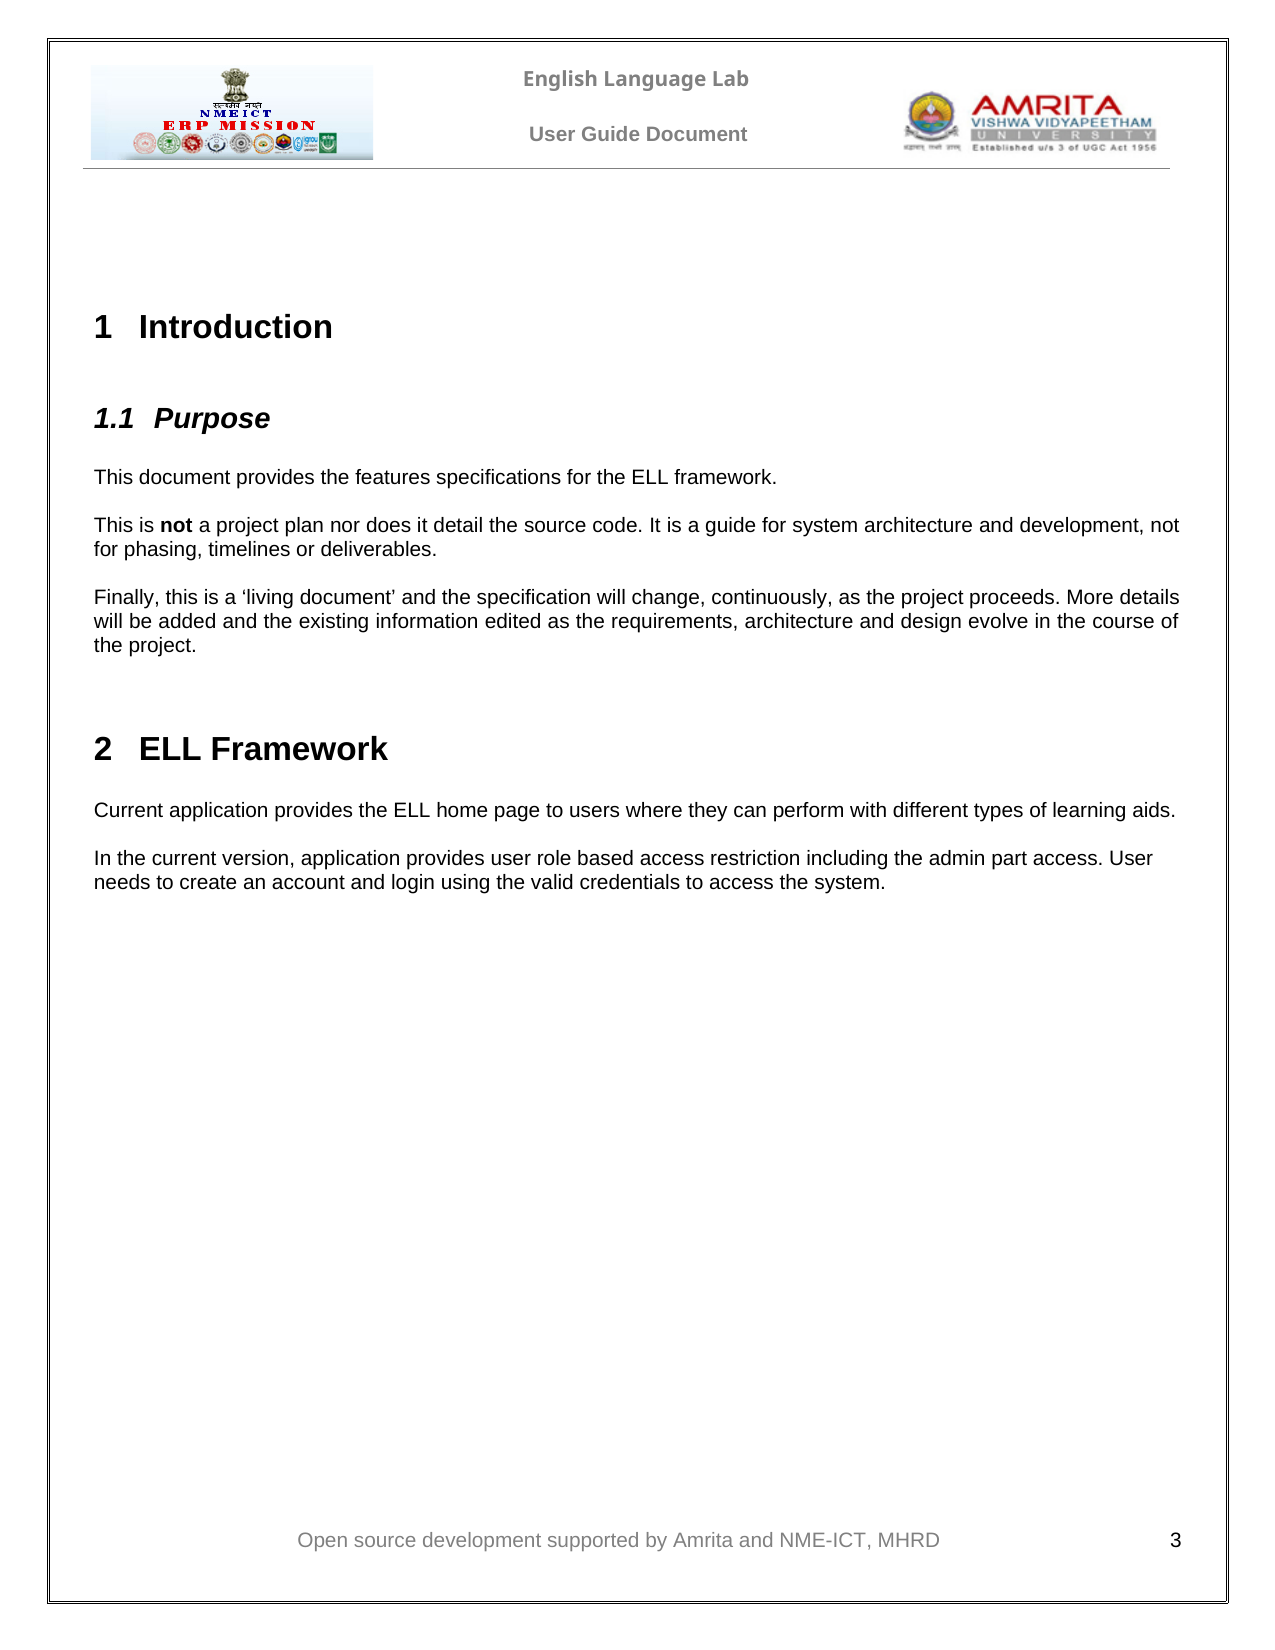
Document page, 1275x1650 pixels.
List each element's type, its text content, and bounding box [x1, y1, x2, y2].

text Current application provides the ELL home page to users where they can perform with different types of learning aids. [94, 798, 1181, 822]
text This is not a project plan nor does it detail the source code. It is a guide for system architecture and development, not for phasing, timelines or deliverables. [94, 513, 1181, 561]
text Finally, this is a ‘living document’ and the specification will change, continuously, as the project proceeds. More details will be added and the existing information edited as the requirements, architecture and design evolve in the course of the project. [94, 585, 1181, 657]
text This document provides the features specifications for the ELL framework. [94, 465, 1181, 489]
subtitle Purpose [94, 401, 1181, 435]
subtitle Introduction [94, 307, 1181, 346]
picture [897, 87, 1165, 160]
subtitle ELL Framework [94, 729, 1181, 768]
text In the current version, application provides user role based access restriction including the admin part access. User needs to create an account and login using the valid credentials to access the system. [94, 846, 1181, 894]
picture [90, 65, 374, 160]
